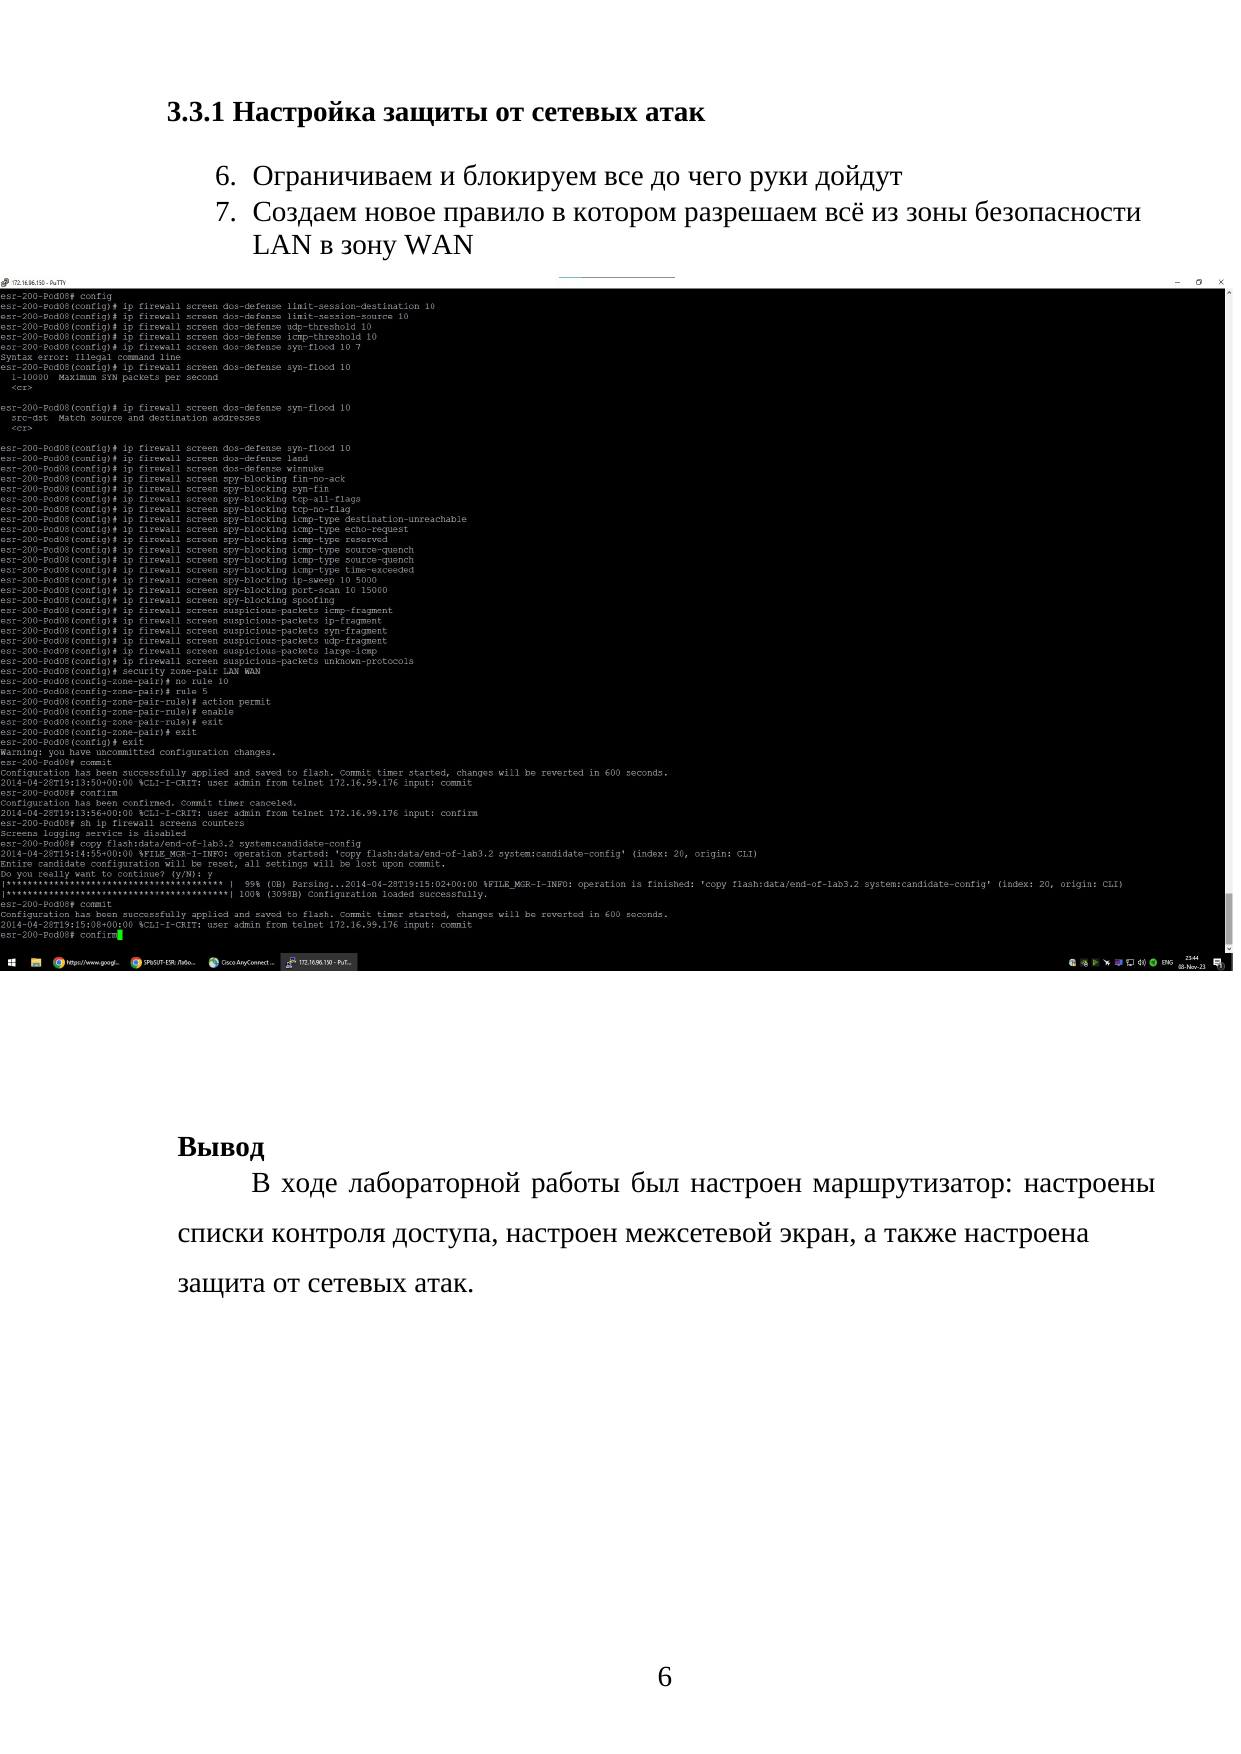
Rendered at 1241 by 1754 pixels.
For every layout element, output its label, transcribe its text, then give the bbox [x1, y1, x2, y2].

subtitle 3.3.1 Настройка защиты от сетевых атак [167, 94, 1169, 127]
picture [0, 277, 1233, 971]
subtitle Вывод [177, 1129, 1169, 1163]
list Создаем новое правило в котором разрешаем всё из зоны безопасности LAN в зону WAN [215, 194, 1169, 261]
list Ограничиваем и блокируем все до чего руки дойдут [215, 158, 1169, 192]
text В ходе лабораторной работы был настроен маршрутизатор: настроены списки контроля доступа, настроен межсетевой экран, а также настроена защита от сетевых атак. [177, 1165, 1169, 1299]
